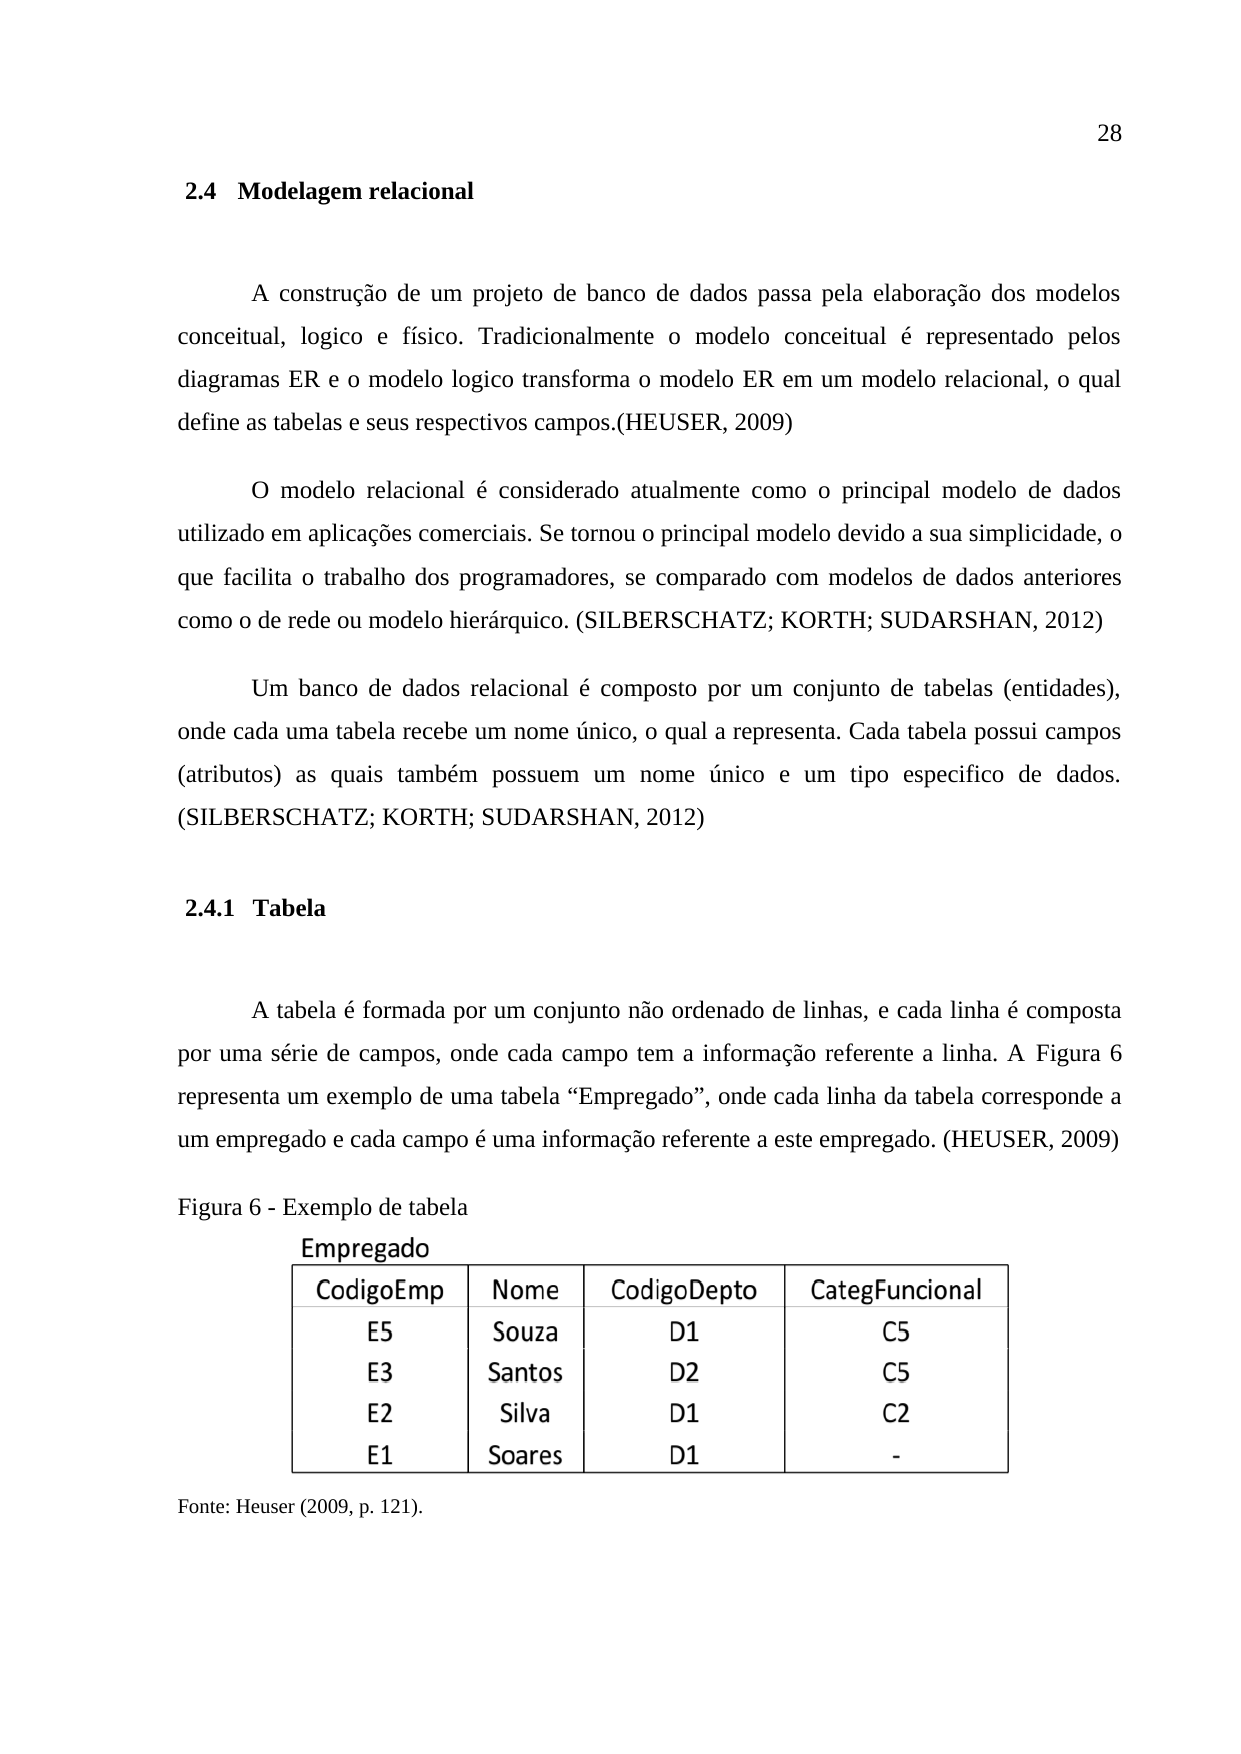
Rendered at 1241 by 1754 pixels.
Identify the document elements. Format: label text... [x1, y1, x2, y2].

text A tabela é formada por um conjunto não ordenado de linhas, e cada linha é composta por uma série de campos, onde cada campo tem a informação referente a linha. A Figura 6 representa um exemplo de uma tabela “Empregado”, onde cada linha da tabela corresponde a um empregado e cada campo é uma informação referente a este empregado. (HEUSER, 2009) [177, 995, 1122, 1153]
text Um banco de dados relacional é composto por um conjunto de tabelas (entidades), onde cada uma tabela recebe um nome único, o qual a representa. Cada tabela possui campos (atributos) as quais também possuem um nome único e um tipo especifico de dados. (SILBERSCHATZ; KORTH; SUDARSHAN, 2012) [177, 673, 1122, 831]
text Fonte: Heuser (2009, p. 121). [177, 1494, 1122, 1518]
text A construção de um projeto de banco de dados passa pela elaboração dos modelos conceitual, logico e físico. Tradicionalmente o modelo conceitual é representado pelos diagramas ER e o modelo logico transforma o modelo ER em um modelo relacional, o qual define as tabelas e seus respectivos campos.(HEUSER, 2009) [177, 278, 1122, 436]
list Tabela [185, 893, 1122, 922]
text Figura 6 - Exemplo de tabela [177, 1192, 1122, 1221]
list Modelagem relacional [185, 176, 1122, 205]
picture [286, 1233, 1013, 1482]
text O modelo relacional é considerado atualmente como o principal modelo de dados utilizado em aplicações comerciais. Se tornou o principal modelo devido a sua simplicidade, o que facilita o trabalho dos programadores, se comparado com modelos de dados anteriores como o de rede ou modelo hierárquico. (SILBERSCHATZ; KORTH; SUDARSHAN, 2012) [177, 475, 1122, 633]
